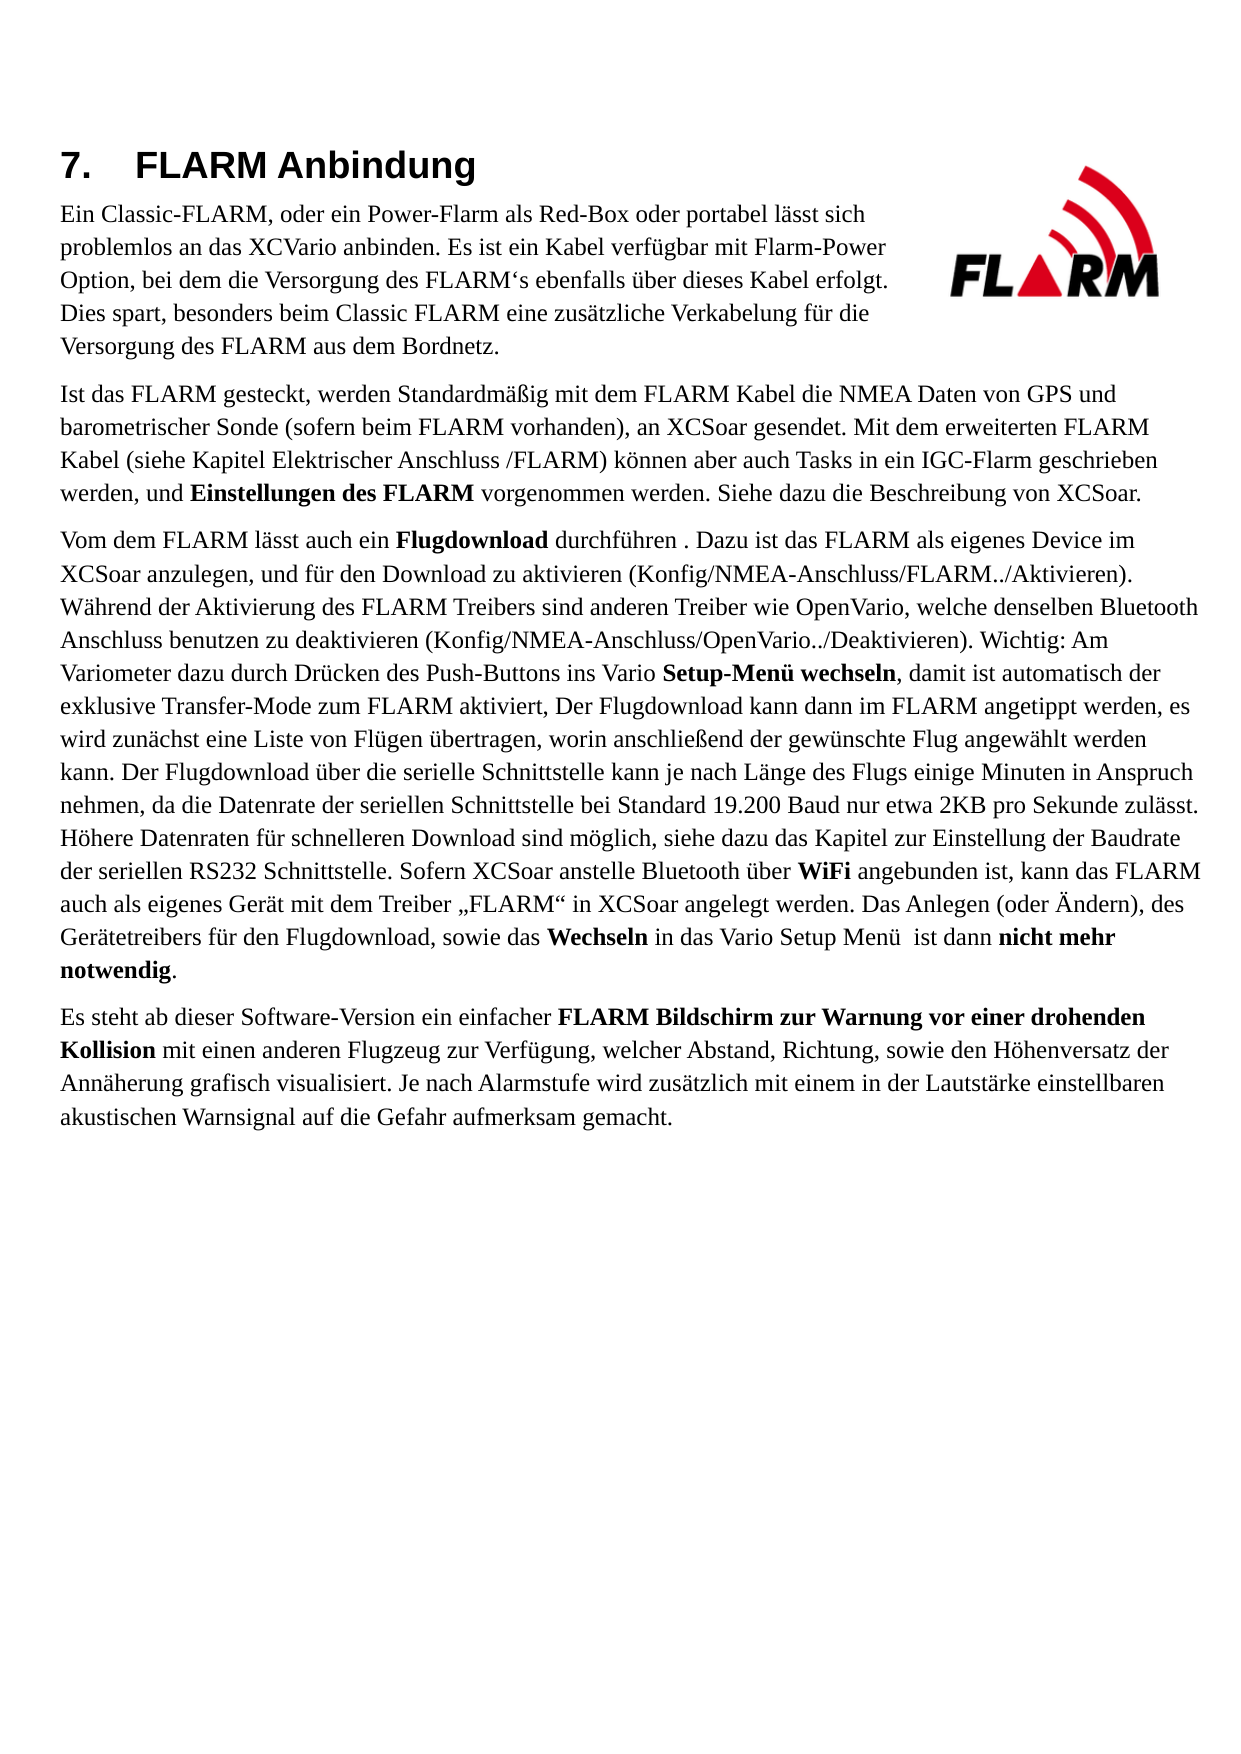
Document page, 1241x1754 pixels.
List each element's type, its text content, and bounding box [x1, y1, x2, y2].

text Ein Classic-FLARM, oder ein Power-Flarm als Red-Box oder portabel lässt sich problemlos an das XCVario anbinden. Es ist ein Kabel verfügbar mit Flarm-Power Option, bei dem die Versorgung des FLARM‘s ebenfalls über dieses Kabel erfolgt. Dies spart, besonders beim Classic FLARM eine zusätzliche Verkabelung für die Versorgung des FLARM aus dem Bordnetz. [60, 199, 1207, 360]
text Ist das FLARM gesteckt, werden Standardmäßig mit dem FLARM Kabel die NMEA Daten von GPS und barometrischer Sonde (sofern beim FLARM vorhanden), an XCSoar gesendet. Mit dem erweiterten FLARM Kabel (siehe Kapitel Elektrischer Anschluss /FLARM) können aber auch Tasks in ein IGC-Flarm geschrieben werden, und Einstellungen des FLARM vorgenommen werden. Siehe dazu die Beschreibung von XCSoar. [60, 379, 1207, 507]
subtitle FLARM Anbindung [60, 143, 1207, 187]
picture [942, 156, 1167, 305]
text Es steht ab dieser Software-Version ein einfacher FLARM Bildschirm zur Warnung vor einer drohenden Kollision mit einen anderen Flugzeug zur Verfügung, welcher Abstand, Richtung, sowie den Höhenversatz der Annäherung grafisch visualisiert. Je nach Alarmstufe wird zusätzlich mit einem in der Lautstärke einstellbaren akustischen Warnsignal auf die Gefahr aufmerksam gemacht. [60, 1002, 1207, 1130]
text Vom dem FLARM lässt auch ein Flugdownload durchführen . Dazu ist das FLARM als eigenes Device im XCSoar anzulegen, und für den Download zu aktivieren (Konfig/NMEA-Anschluss/FLARM../Aktivieren). Während der Aktivierung des FLARM Treibers sind anderen Treiber wie OpenVario, welche denselben Bluetooth Anschluss benutzen zu deaktivieren (Konfig/NMEA-Anschluss/OpenVario../Deaktivieren). Wichtig: Am Variometer dazu durch Drücken des Push-Buttons ins Vario Setup-Menü wechseln, damit ist automatisch der exklusive Transfer-Mode zum FLARM aktiviert, Der Flugdownload kann dann im FLARM angetippt werden, es wird zunächst eine Liste von Flügen übertragen, worin anschließend der gewünschte Flug angewählt werden kann. Der Flugdownload über die serielle Schnittstelle kann je nach Länge des Flugs einige Minuten in Anspruch nehmen, da die Datenrate der seriellen Schnittstelle bei Standard 19.200 Baud nur etwa 2KB pro Sekunde zulässt. Höhere Datenraten für schnelleren Download sind möglich, siehe dazu das Kapitel zur Einstellung der Baudrate der seriellen RS232 Schnittstelle. Sofern XCSoar anstelle Bluetooth über WiFi angebunden ist, kann das FLARM auch als eigenes Gerät mit dem Treiber „FLARM“ in XCSoar angelegt werden. Das Anlegen (oder Ändern), des Gerätetreibers für den Flugdownload, sowie das Wechseln in das Vario Setup Menü ist dann nicht mehr notwendig. [60, 526, 1207, 984]
